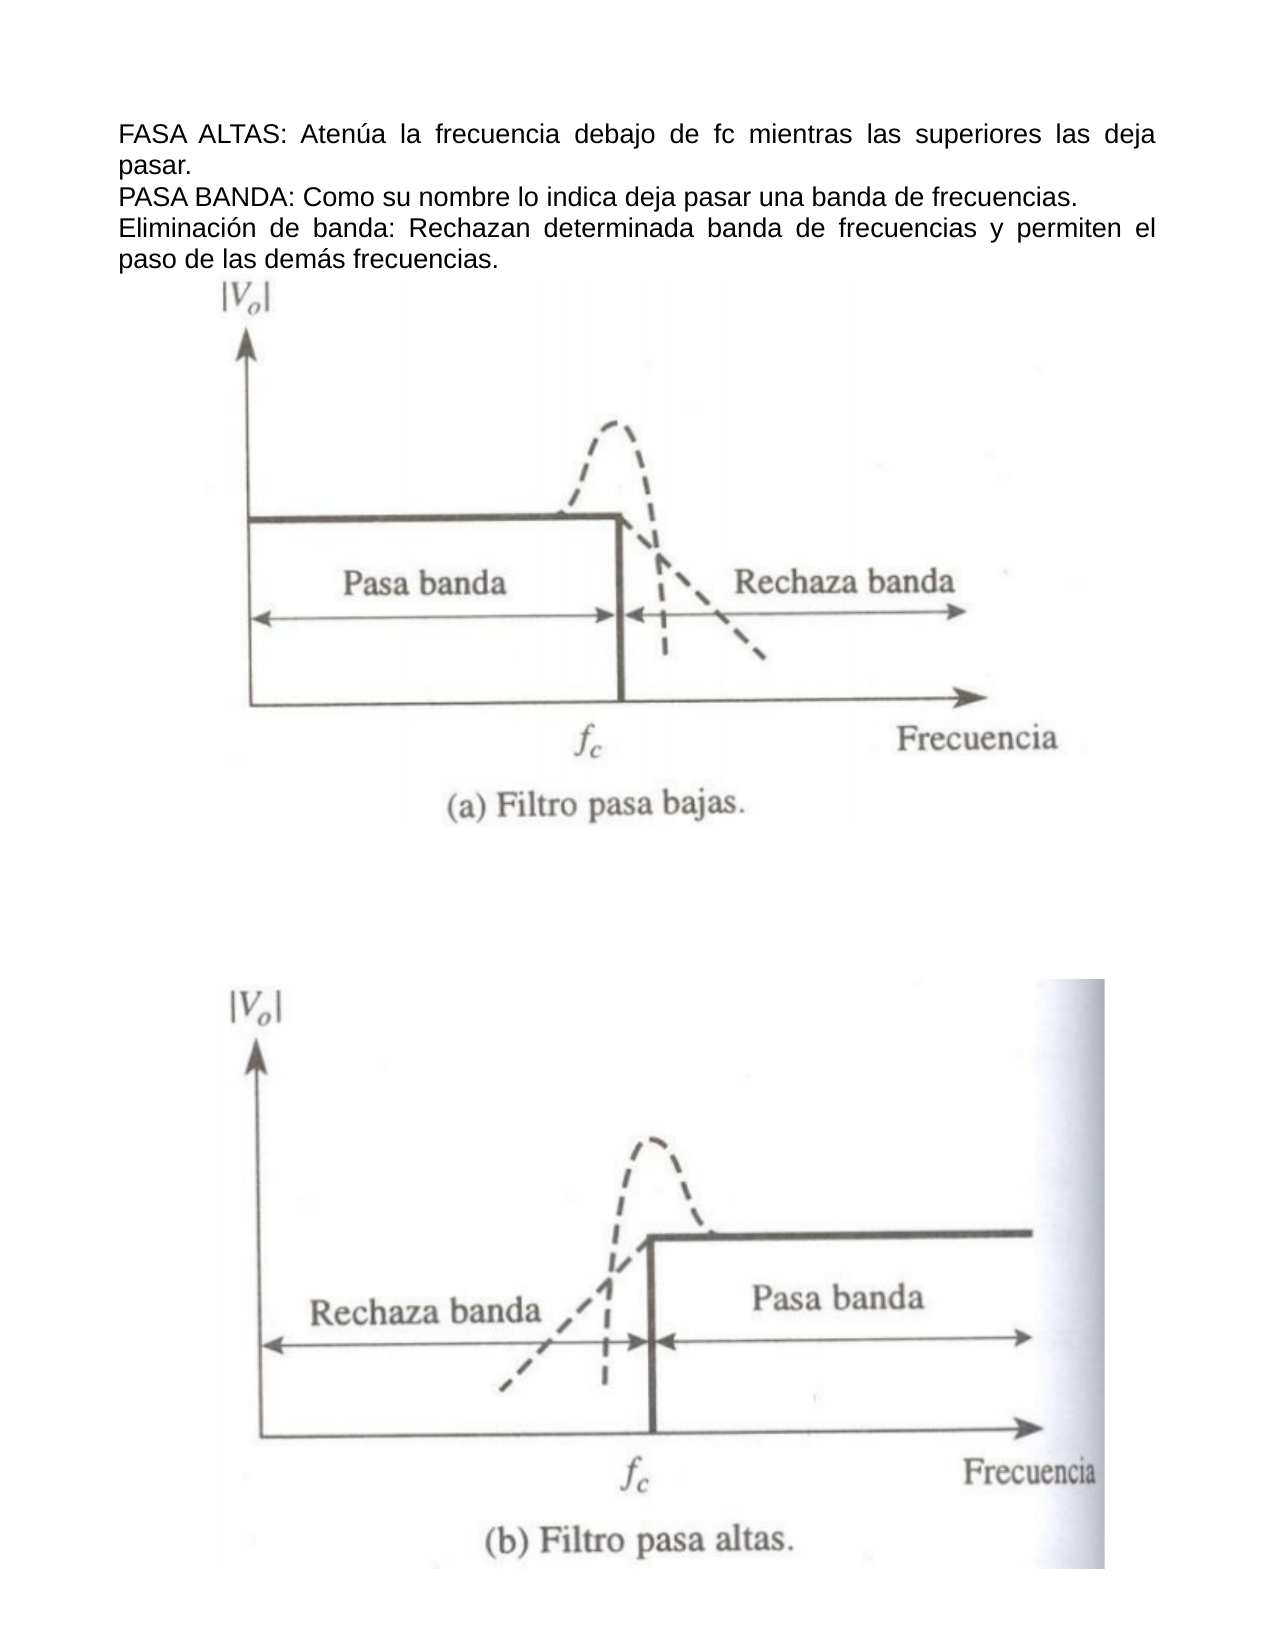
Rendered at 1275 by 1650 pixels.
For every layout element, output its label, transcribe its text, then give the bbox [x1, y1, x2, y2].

picture [186, 274, 1089, 828]
text FASA ALTAS: Atenúa la frecuencia debajo de fc mientras las superiores las deja pasar. [118, 118, 1157, 181]
text PASA BANDA: Como su nombre lo indica deja pasar una banda de frecuencias. [118, 181, 1157, 212]
text Eliminación de banda: Rechazan determinada banda de frecuencias y permiten el paso de las demás frecuencias. [118, 212, 1157, 274]
picture [217, 979, 1105, 1569]
